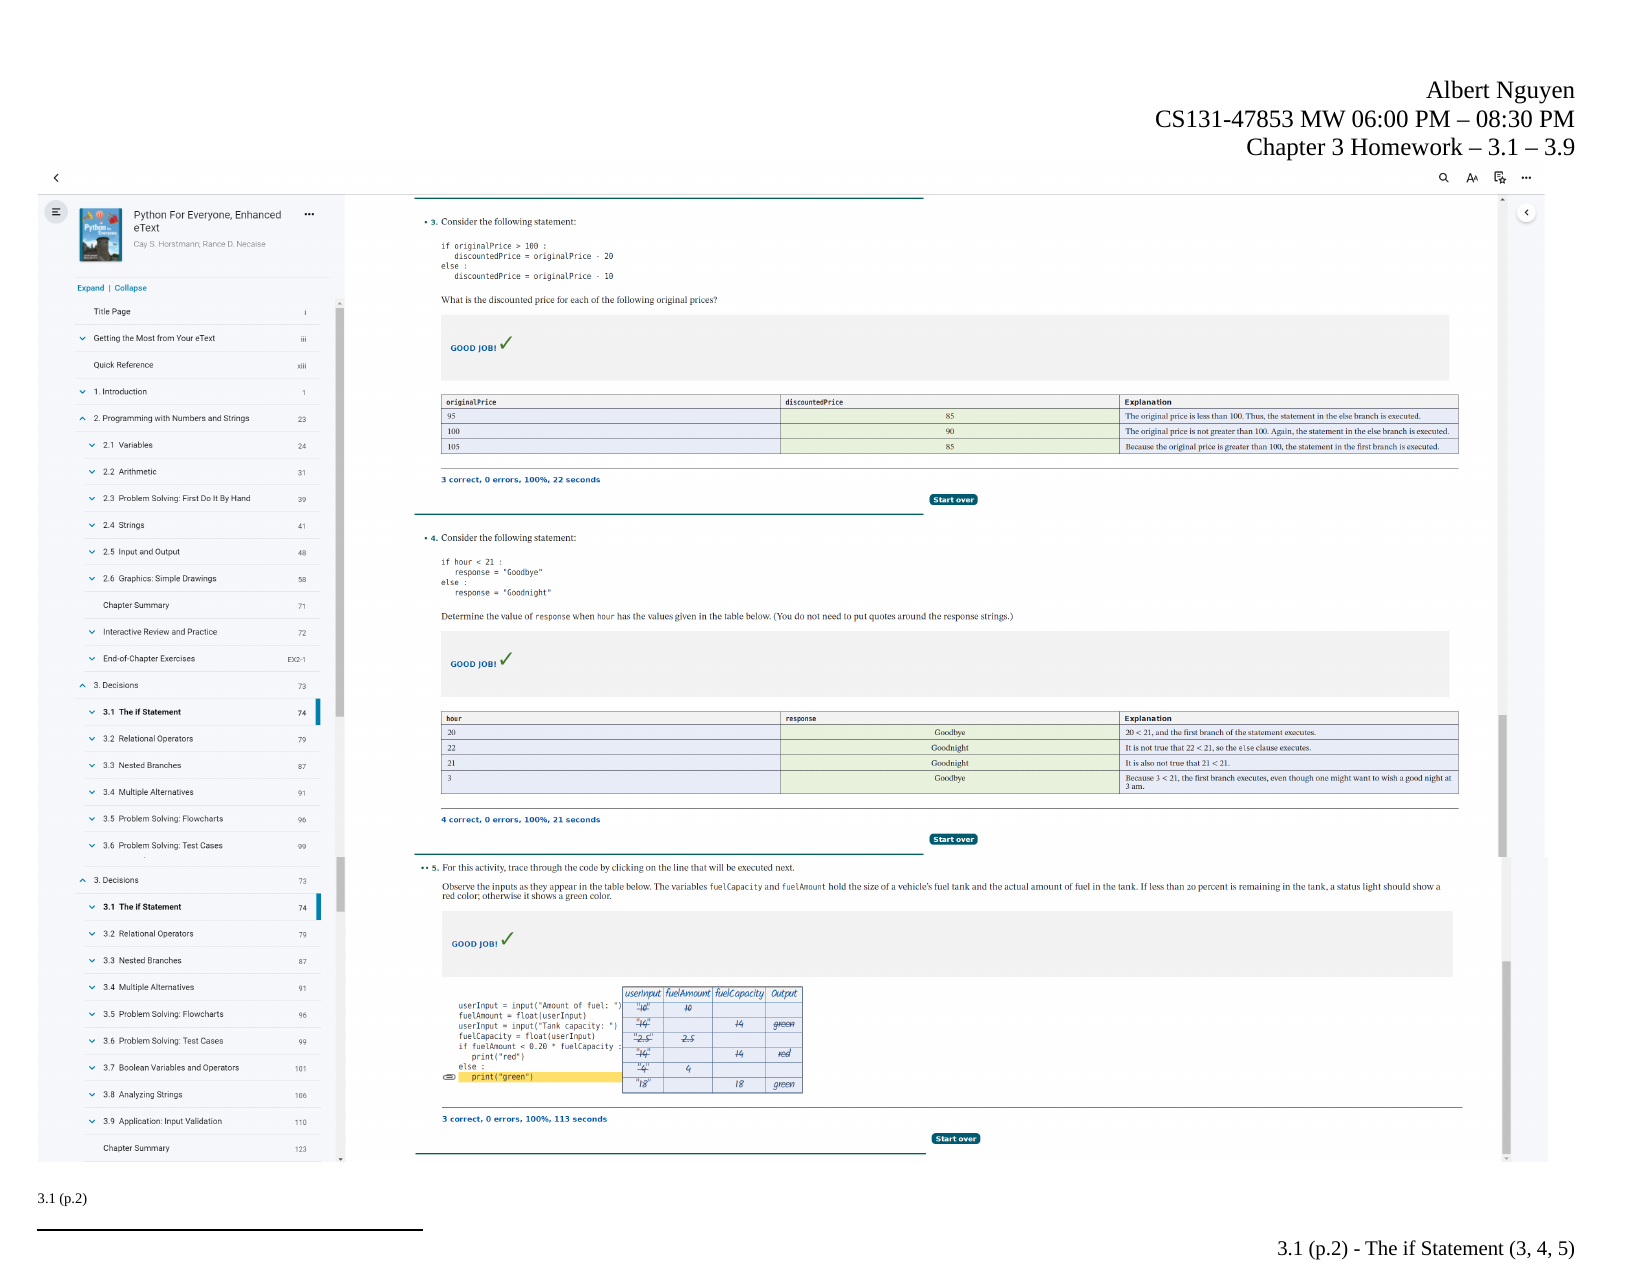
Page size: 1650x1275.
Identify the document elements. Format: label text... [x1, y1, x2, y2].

picture [37, 1117, 1549, 1162]
picture [37, 161, 1545, 858]
text - The if Statement (3, 4, 5) [37, 1236, 1575, 1260]
